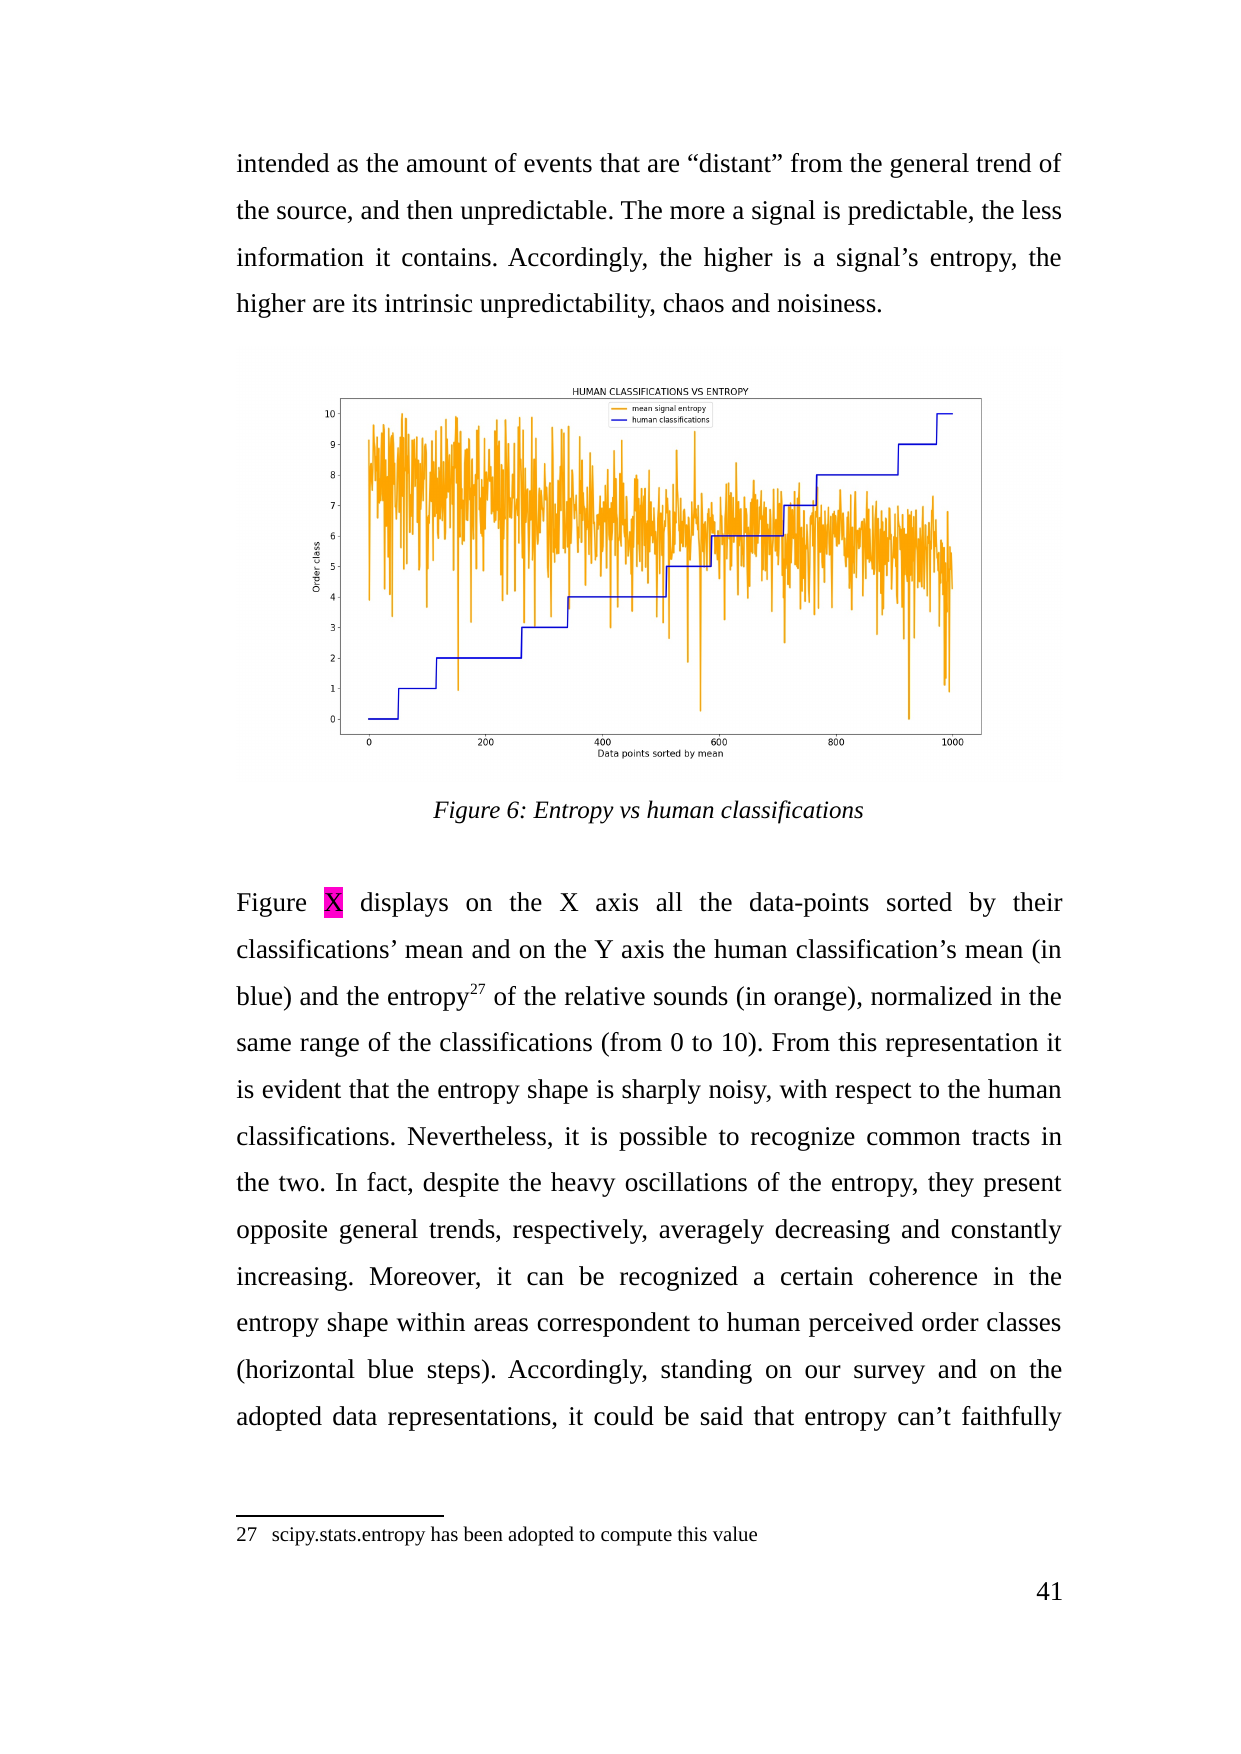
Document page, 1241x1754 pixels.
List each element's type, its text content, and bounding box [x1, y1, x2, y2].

text intended as the amount of events that are “distant” from the general trend of the source, and then unpredictable. The more a signal is predictable, the less information it contains. Accordingly, the higher is a signal’s entropy, the higher are its intrinsic unpredictability, chaos and noisiness. [236, 148, 1063, 319]
picture [236, 346, 1063, 782]
text Figure 6: Entropy vs human classifications [236, 782, 1063, 824]
text scipy.stats.entropy has been adopted to compute this value [236, 1522, 1063, 1546]
text Figure X displays on the X axis all the data-points sorted by their classifications’ mean and on the Y axis the human classification’s mean (in blue) and the entropy of the relative sounds (in orange), normalized in the same range of the classifications (from 0 to 10). From this representation it is evident that the entropy shape is sharply noisy, with respect to the human classifications. Nevertheless, it is possible to recognize common tracts in the two. In fact, despite the heavy oscillations of the entropy, they present opposite general trends, respectively, averagely decreasing and constantly increasing. Moreover, it can be recognized a certain coherence in the entropy shape within areas correspondent to human perceived order classes (horizontal blue steps). Accordingly, standing on our survey and on the adopted data representations, it could be said that entropy can’t faithfully [236, 887, 1063, 1431]
